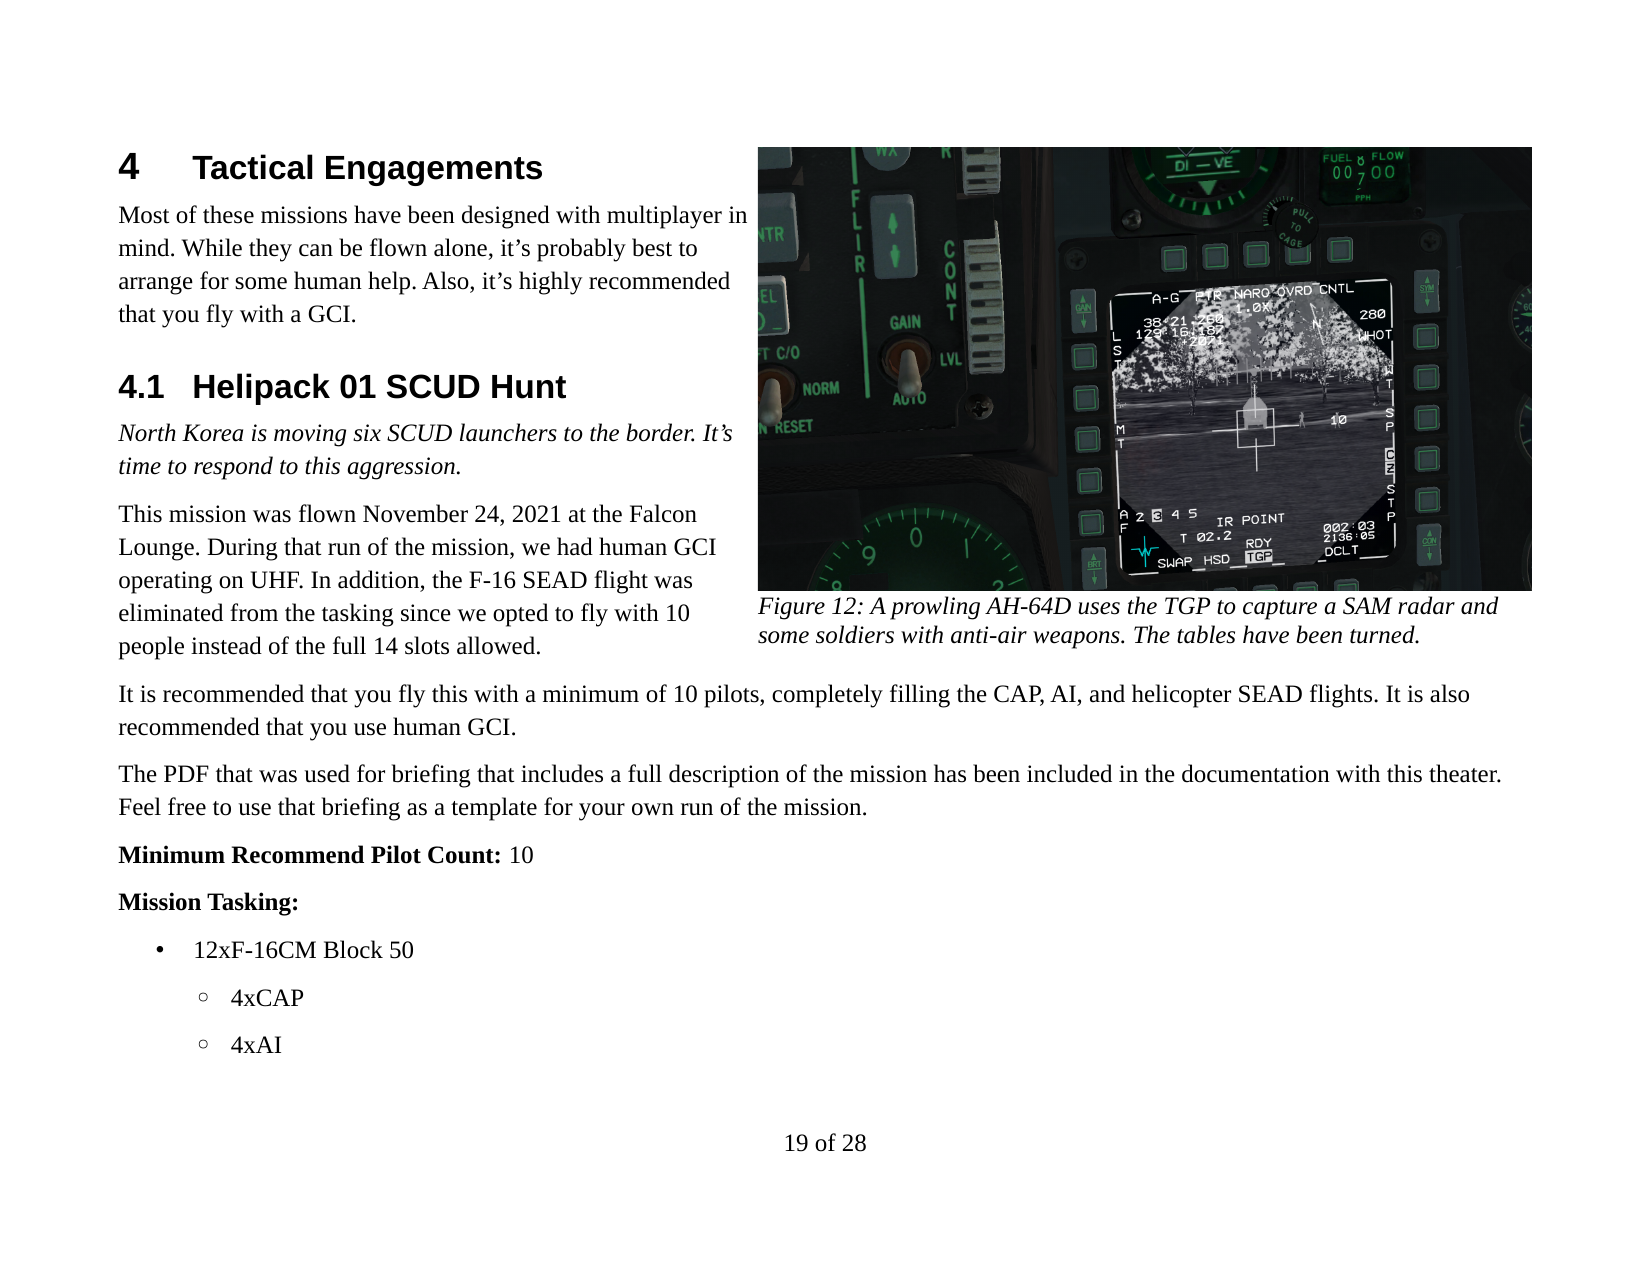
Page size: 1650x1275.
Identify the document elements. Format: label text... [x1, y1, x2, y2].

text Figure 12: A prowling AH-64D uses the TGP to capture a SAM radar and some soldiers with anti-air weapons. The tables have been turned. [758, 591, 1532, 648]
text This mission was flown November 24, 2021 at the Falcon Lounge. During that run of the mission, we had human GCI operating on UHF. In addition, the F-16 SEAD flight was eliminated from the tasking since we opted to fly with 10 people instead of the full 14 slots allowed. [118, 499, 1532, 660]
text It is recommended that you fly this with a minimum of 10 pilots, completely filling the CAP, AI, and helicopter SEAD flights. It is also recommended that you use human GCI. [118, 679, 1532, 740]
list 12xF-16CM Block 50 [156, 935, 1532, 964]
text Most of these missions have been designed with multiplayer in mind. While they can be flown alone, it’s probably best to arrange for some human help. Also, it’s highly recommended that you fly with a GCI. [118, 200, 757, 327]
picture [757, 147, 1532, 591]
text Mission Tasking: [118, 887, 1532, 916]
subtitle Tactical Engagements [118, 143, 1532, 187]
list 4xCAP [193, 983, 1532, 1011]
text North Korea is moving six SCUD launchers to the border. It’s time to respond to this aggression. [118, 418, 757, 480]
subtitle Helipack 01 SCUD Hunt [118, 367, 757, 406]
text Minimum Recommend Pilot Count: 10 [118, 840, 1532, 869]
text The PDF that was used for briefing that includes a full description of the mission has been included in the documentation with this theater. Feel free to use that briefing as a template for your own run of the mission. [118, 759, 1532, 821]
list 4xAI [193, 1030, 1532, 1059]
